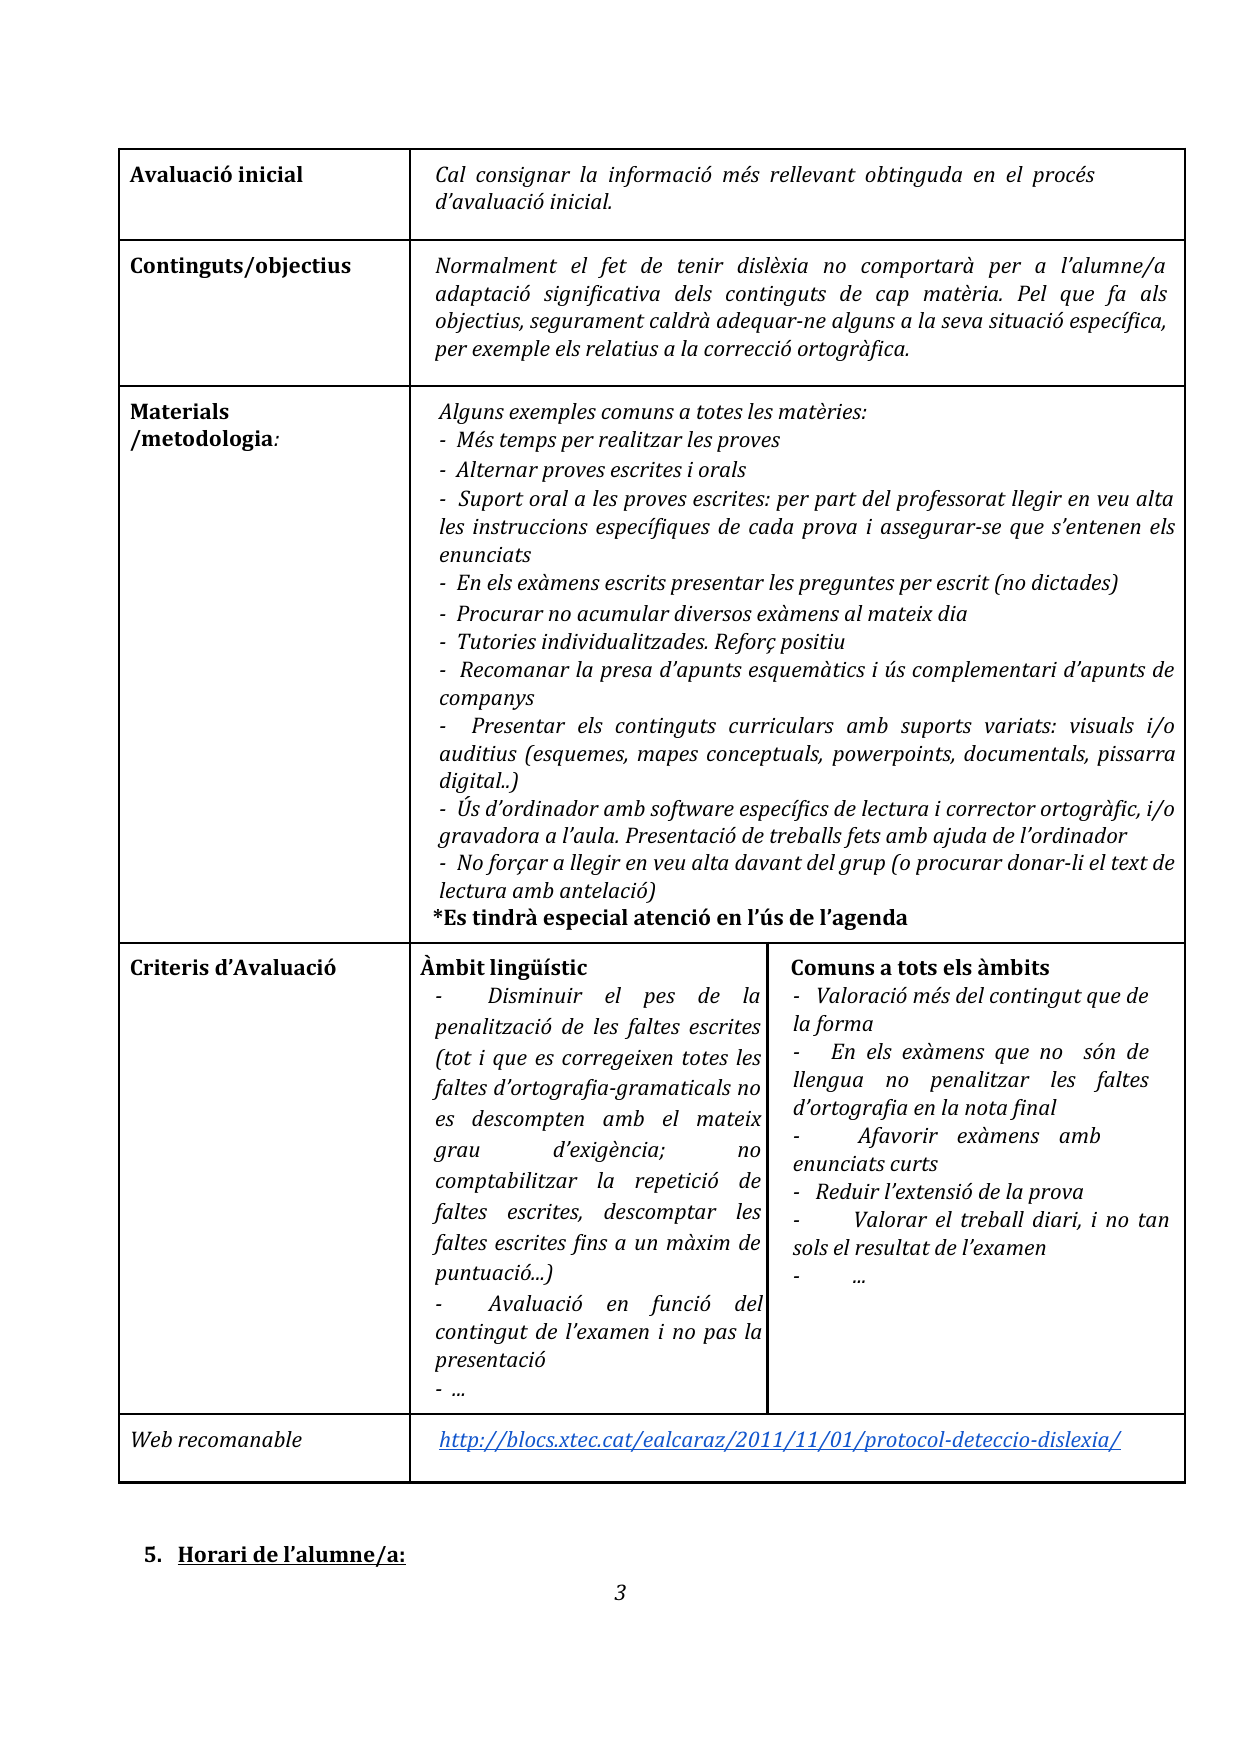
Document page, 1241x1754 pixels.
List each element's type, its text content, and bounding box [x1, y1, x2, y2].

table_cell Normalment el fet de tenir dislèxia no comportarà per a l’alumne/a adaptació significativa dels continguts de cap matèria. Pel que fa als objectius, segurament caldrà adequar-ne alguns a la seva situació específica, per exemple els relatius a la correcció ortogràfica. [411, 241, 1184, 385]
table_cell Materials /metodologia: [120, 387, 409, 942]
table_cell http://blocs.xtec.cat/ealcaraz/2011/11/01/protocol-deteccio-dislexia/ [411, 1415, 1184, 1481]
table_cell Web recomanable [120, 1415, 409, 1481]
table_cell Continguts/objectius [120, 241, 409, 385]
table_cell Alguns exemples comuns a totes les matèries: - Més temps per realitzar les proves - Alternar proves escrites i orals - Suport oral a les proves escrites: per part del professorat llegir en veu alta les instruccions específiques de cada prova i assegurar-se que s’entenen els enunciats - En els exàmens escrits presentar les preguntes per escrit (no dictades) - Procurar no acumular diversos exàmens al mateix dia - Tutories individualitzades. Reforç positiu - Recomanar la presa d’apunts esquemàtics i ús complementari d’apunts de companys - Presentar els continguts curriculars amb suports variats: visuals i/o auditius (esquemes, mapes conceptuals, powerpoints, documentals, pissarra digital..) - Ús d’ordinador amb software específics de lectura i corrector ortogràfic, i/o gravadora a l’aula. Presentació de treballs fets amb ajuda de l’ordinador - No forçar a llegir en veu alta davant del grup (o procurar donar-li el text de lectura amb antelació) *Es tindrà especial atenció en l’ús de l’agenda [411, 387, 1184, 942]
table_cell Comuns a tots els àmbits - Valoració més del contingut que de la forma - En els exàmens que no són de llengua no penalitzar les faltes d’ortografia en la nota final - Afavorir exàmens amb enunciats curts - Reduir l’extensió de la prova - Valorar el treball diari, i no tan sols el resultat de l’examen - ... [769, 944, 1184, 1413]
table_header Cal consignar la informació més rellevant obtinguda en el procés d’avaluació inicial. [411, 150, 1184, 239]
table_header Avaluació inicial [120, 150, 409, 239]
table_cell Àmbit lingüístic - Disminuir el pes de la penalització de les faltes escrites (tot i que es corregeixen totes les faltes d’ortografia-gramaticals no es descompten amb el mateix grau d’exigència; no comptabilitzar la repetició de faltes escrites, descomptar les faltes escrites fins a un màxim de puntuació...) - Avaluació en funció del contingut de l’examen i no pas la presentació - ... [411, 944, 766, 1413]
table_cell Criteris d’Avaluació [120, 944, 409, 1413]
text 5. Horari de l’alumne/a: [143, 1541, 1124, 1567]
